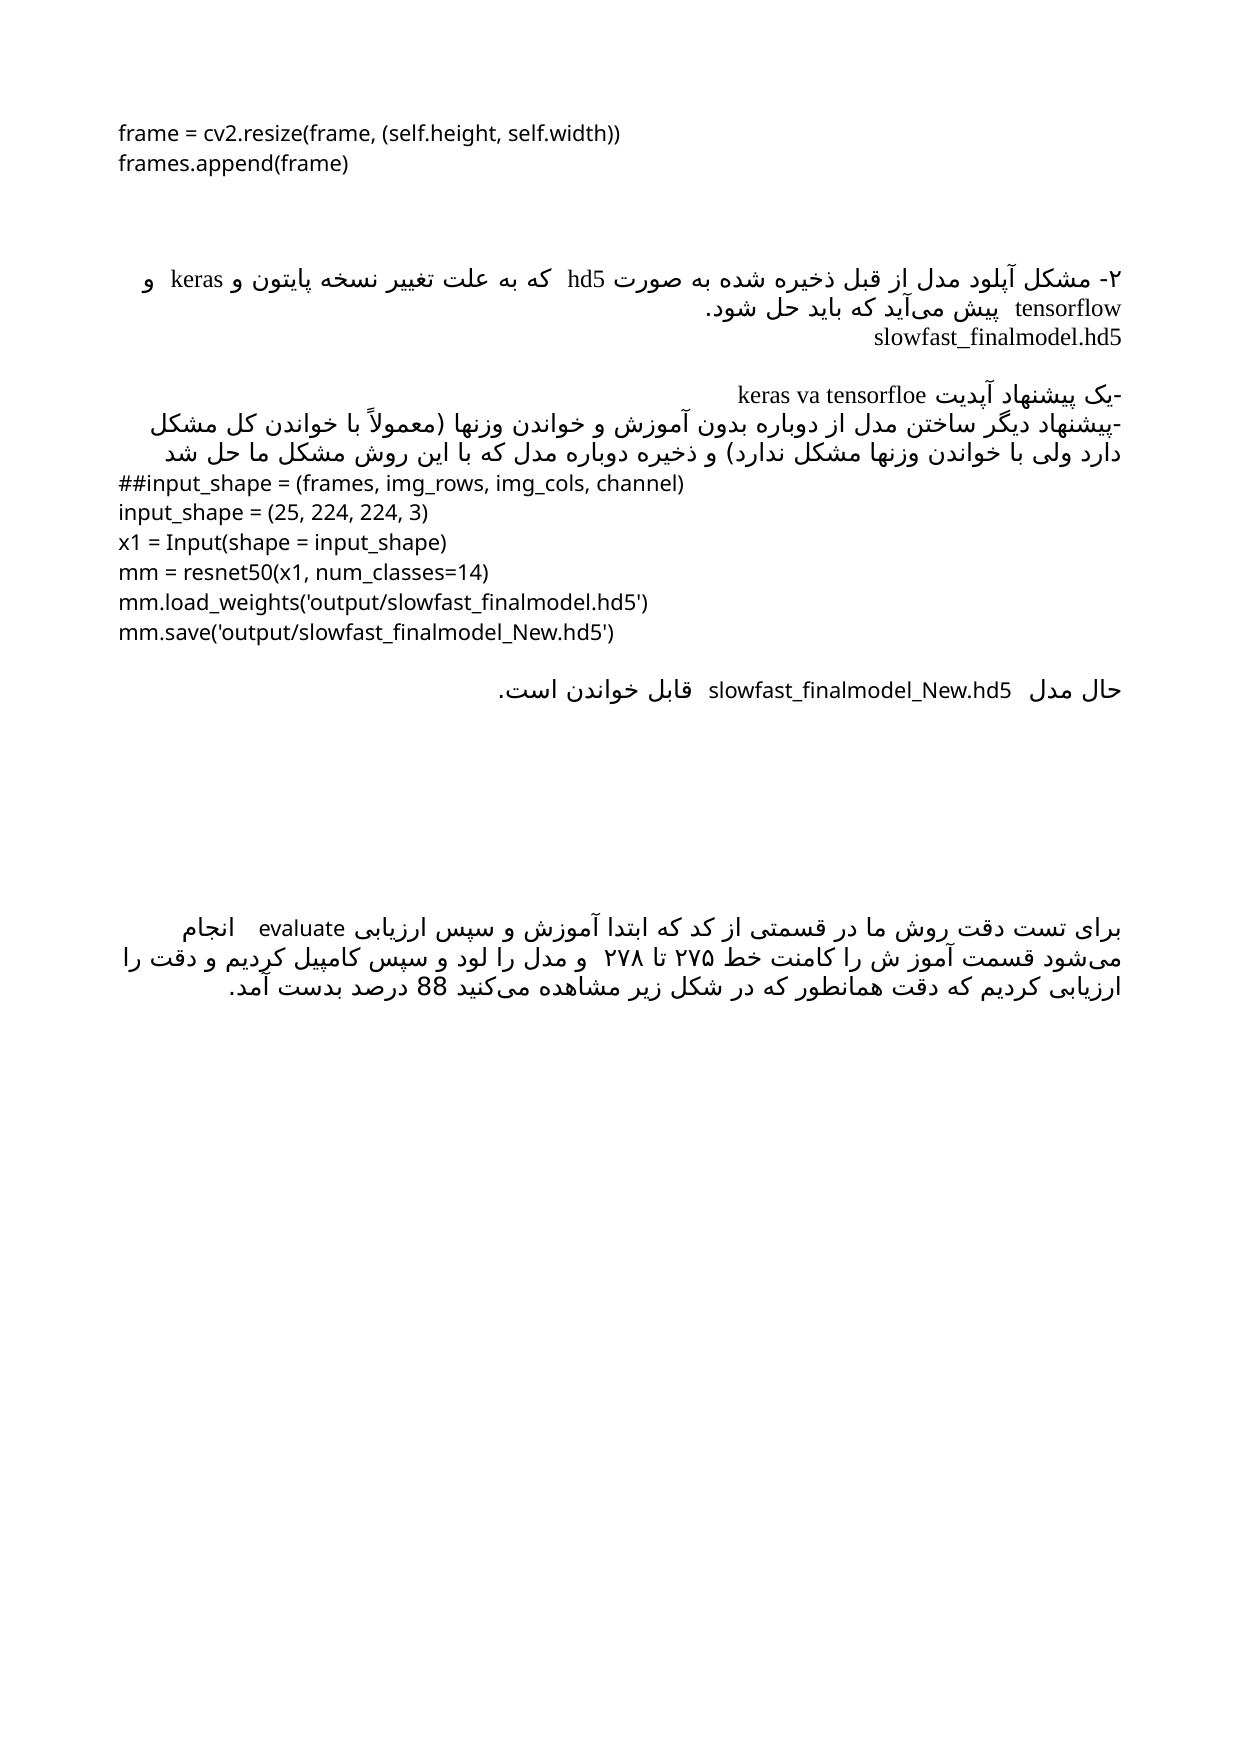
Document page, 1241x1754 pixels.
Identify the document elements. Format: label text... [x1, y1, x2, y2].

text برای تست دقت روش ما در قسمتی از کد که ابتدا آموزش و سپس ارزیابی evaluate انجام می‌شود قسمت آموز ش را کامنت خط ۲۷۵ تا ۲۷۸ و مدل را لود و سپس کامپیل کردیم و دقت را ارزیابی کردیم که دقت همانطور که در شکل زیر مشاهده می‌کنید 88 درصد بدست آمد. [118, 913, 1122, 1002]
text -یک پیشنهاد آپدیت keras va tensorfloe [118, 380, 1122, 409]
text frames.append(frame) [118, 148, 1122, 178]
text -پیشنهاد دیگر ساختن مدل از دوباره بدون آموزش و خواندن وزنها (معمولاً با خواندن کل مشکل دارد ولی با خواندن وزنها مشکل ندارد) و ذخیره دوباره مدل که با این روش مشکل ما حل شد [118, 409, 1122, 468]
text mm.save('output/slowfast_finalmodel_New.hd5') [118, 617, 1122, 646]
text x1 = Input(shape = input_shape) [118, 527, 1122, 557]
text slowfast_finalmodel.hd5 [118, 322, 1122, 351]
text ##input_shape = (frames, img_rows, img_cols, channel) [118, 468, 1122, 497]
text ۲- مشکل آپلود مدل از قبل ذخیره شده به صورت hd5 که به علت تغییر نسخه پایتون و keras و tensorflow پیش می‌آید که باید حل شود. [118, 264, 1122, 322]
text حال مدل slowfast_finalmodel_New.hd5 قابل خواندن است. [118, 675, 1122, 705]
text mm = resnet50(x1, num_classes=14) [118, 557, 1122, 587]
text input_shape = (25, 224, 224, 3) [118, 497, 1122, 527]
text mm.load_weights('output/slowfast_finalmodel.hd5') [118, 587, 1122, 617]
text frame = cv2.resize(frame, (self.height, self.width)) [118, 118, 1122, 148]
